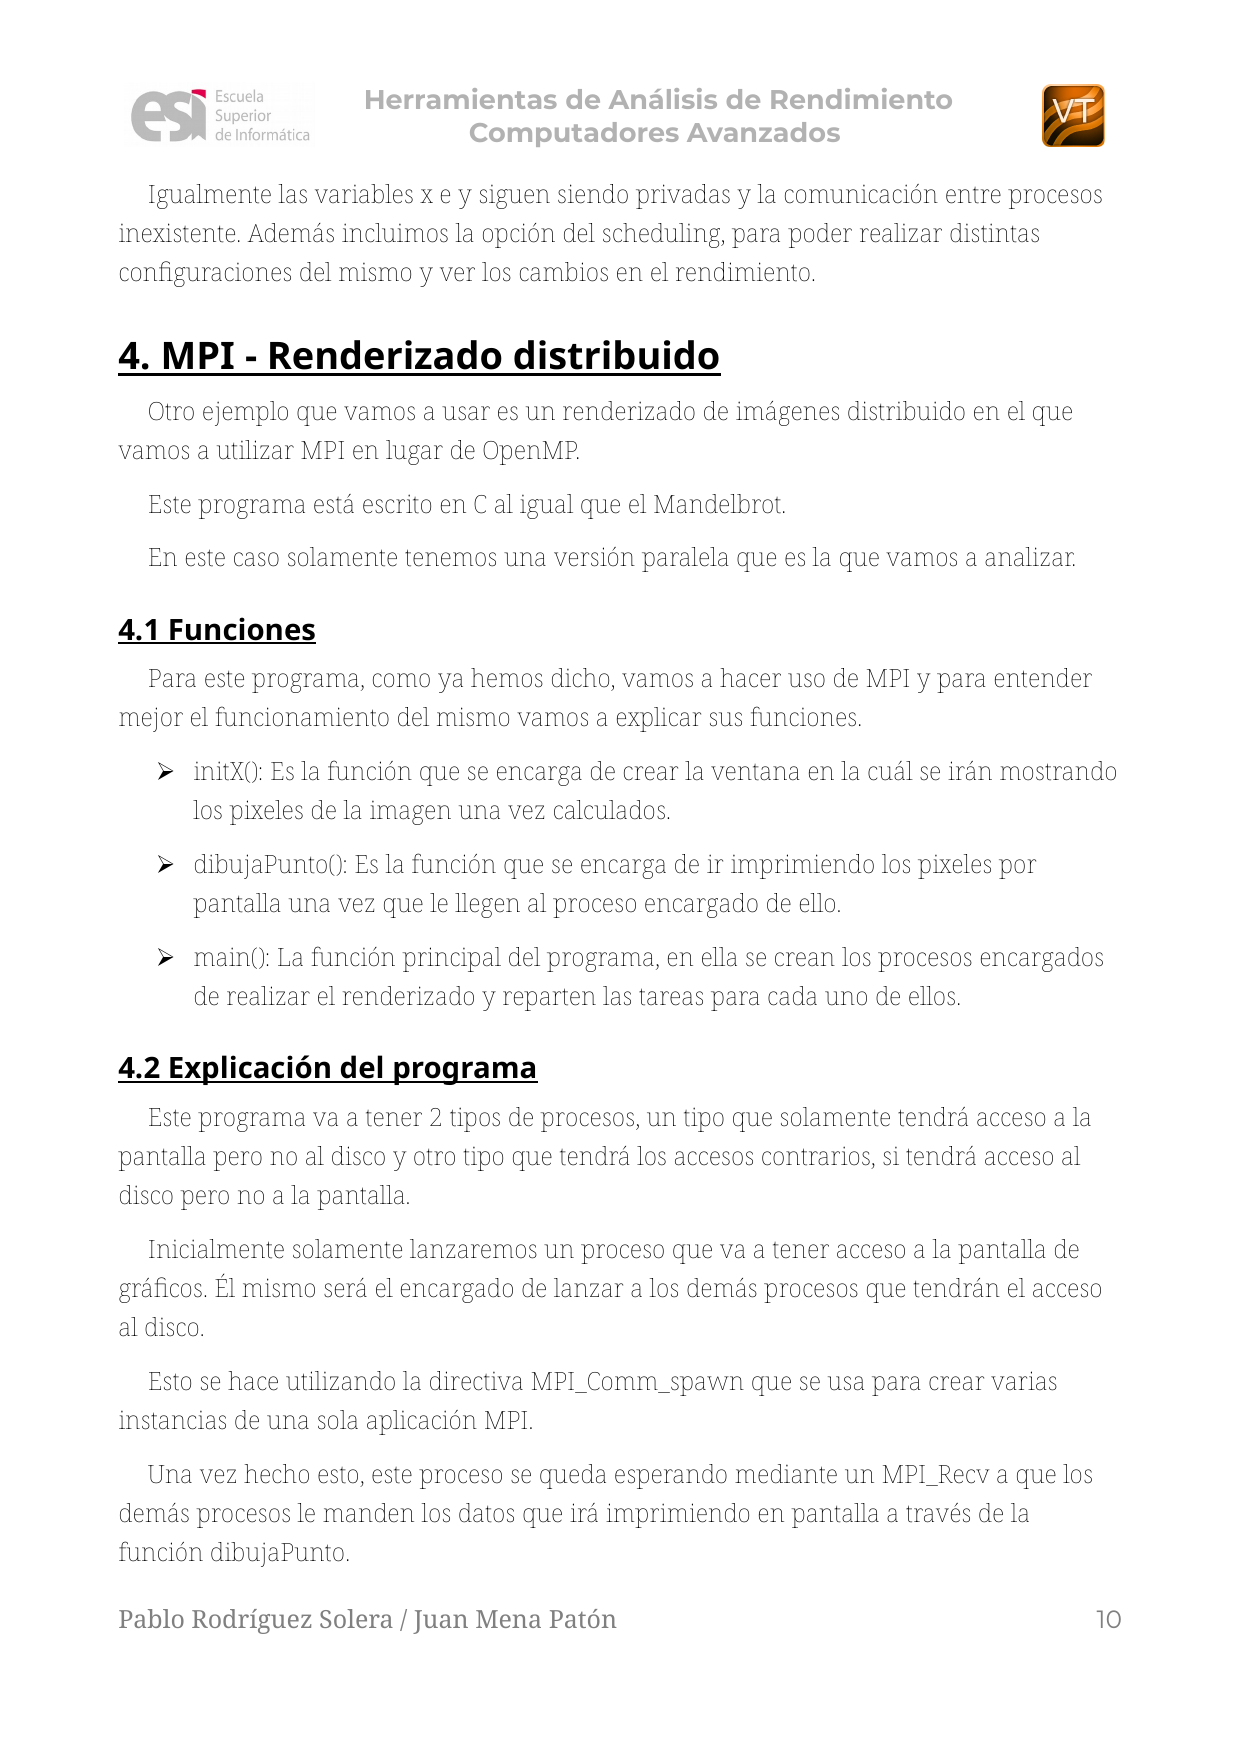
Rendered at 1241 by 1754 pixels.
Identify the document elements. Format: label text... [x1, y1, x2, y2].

text Este programa está escrito en C al igual que el Mandelbrot. [118, 486, 1122, 520]
text Este programa va a tener 2 tipos de procesos, un tipo que solamente tendrá acceso a la pantalla pero no al disco y otro tipo que tendrá los accesos contrarios, si tendrá acceso al disco pero no a la pantalla. [118, 1100, 1122, 1212]
text Otro ejemplo que vamos a usar es un renderizado de imágenes distribuido en el que vamos a utilizar MPI en lugar de OpenMP. [118, 393, 1122, 467]
text Inicialmente solamente lanzaremos un proceso que va a tener acceso a la pantalla de gráficos. Él mismo será el encargado de lanzar a los demás procesos que tendrán el acceso al disco. [118, 1232, 1122, 1344]
list main(): La función principal del programa, en ella se crean los procesos encargados de realizar el renderizado y reparten las tareas para cada uno de ellos. [156, 940, 1122, 1013]
list dibujaPunto(): Es la función que se encarga de ir imprimiendo los pixeles por pantalla una vez que le llegen al proceso encargado de ello. [156, 847, 1122, 920]
picture [124, 82, 315, 147]
text Para este programa, como ya hemos dicho, vamos a hacer uso de MPI y para entender mejor el funcionamiento del mismo vamos a explicar sus funciones. [118, 661, 1122, 734]
text En este caso solamente tenemos una versión paralela que es la que vamos a analizar. [118, 540, 1122, 574]
subtitle 4. MPI - Renderizado distribuido [118, 329, 1122, 381]
text Una vez hecho esto, este proceso se queda esperando mediante un MPI_Recv a que los demás procesos le manden los datos que irá imprimiendo en pantalla a través de la función dibujaPunto. [118, 1457, 1122, 1569]
list initX(): Es la función que se encarga de crear la ventana en la cuál se irán mostrando los pixeles de la imagen una vez calculados. [156, 754, 1122, 827]
text Igualmente las variables x e y siguen siendo privadas y la comunicación entre procesos inexistente. Además incluimos la opción del scheduling, para poder realizar distintas configuraciones del mismo y ver los cambios en el rendimiento. [118, 176, 1122, 289]
text Esto se hace utilizando la directiva MPI_Comm_spawn que se usa para crear varias instancias de una sola aplicación MPI. [118, 1364, 1122, 1437]
picture [1042, 84, 1105, 147]
subtitle 4.2 Explicación del programa [118, 1047, 1122, 1087]
subtitle 4.1 Funciones [118, 608, 1122, 648]
